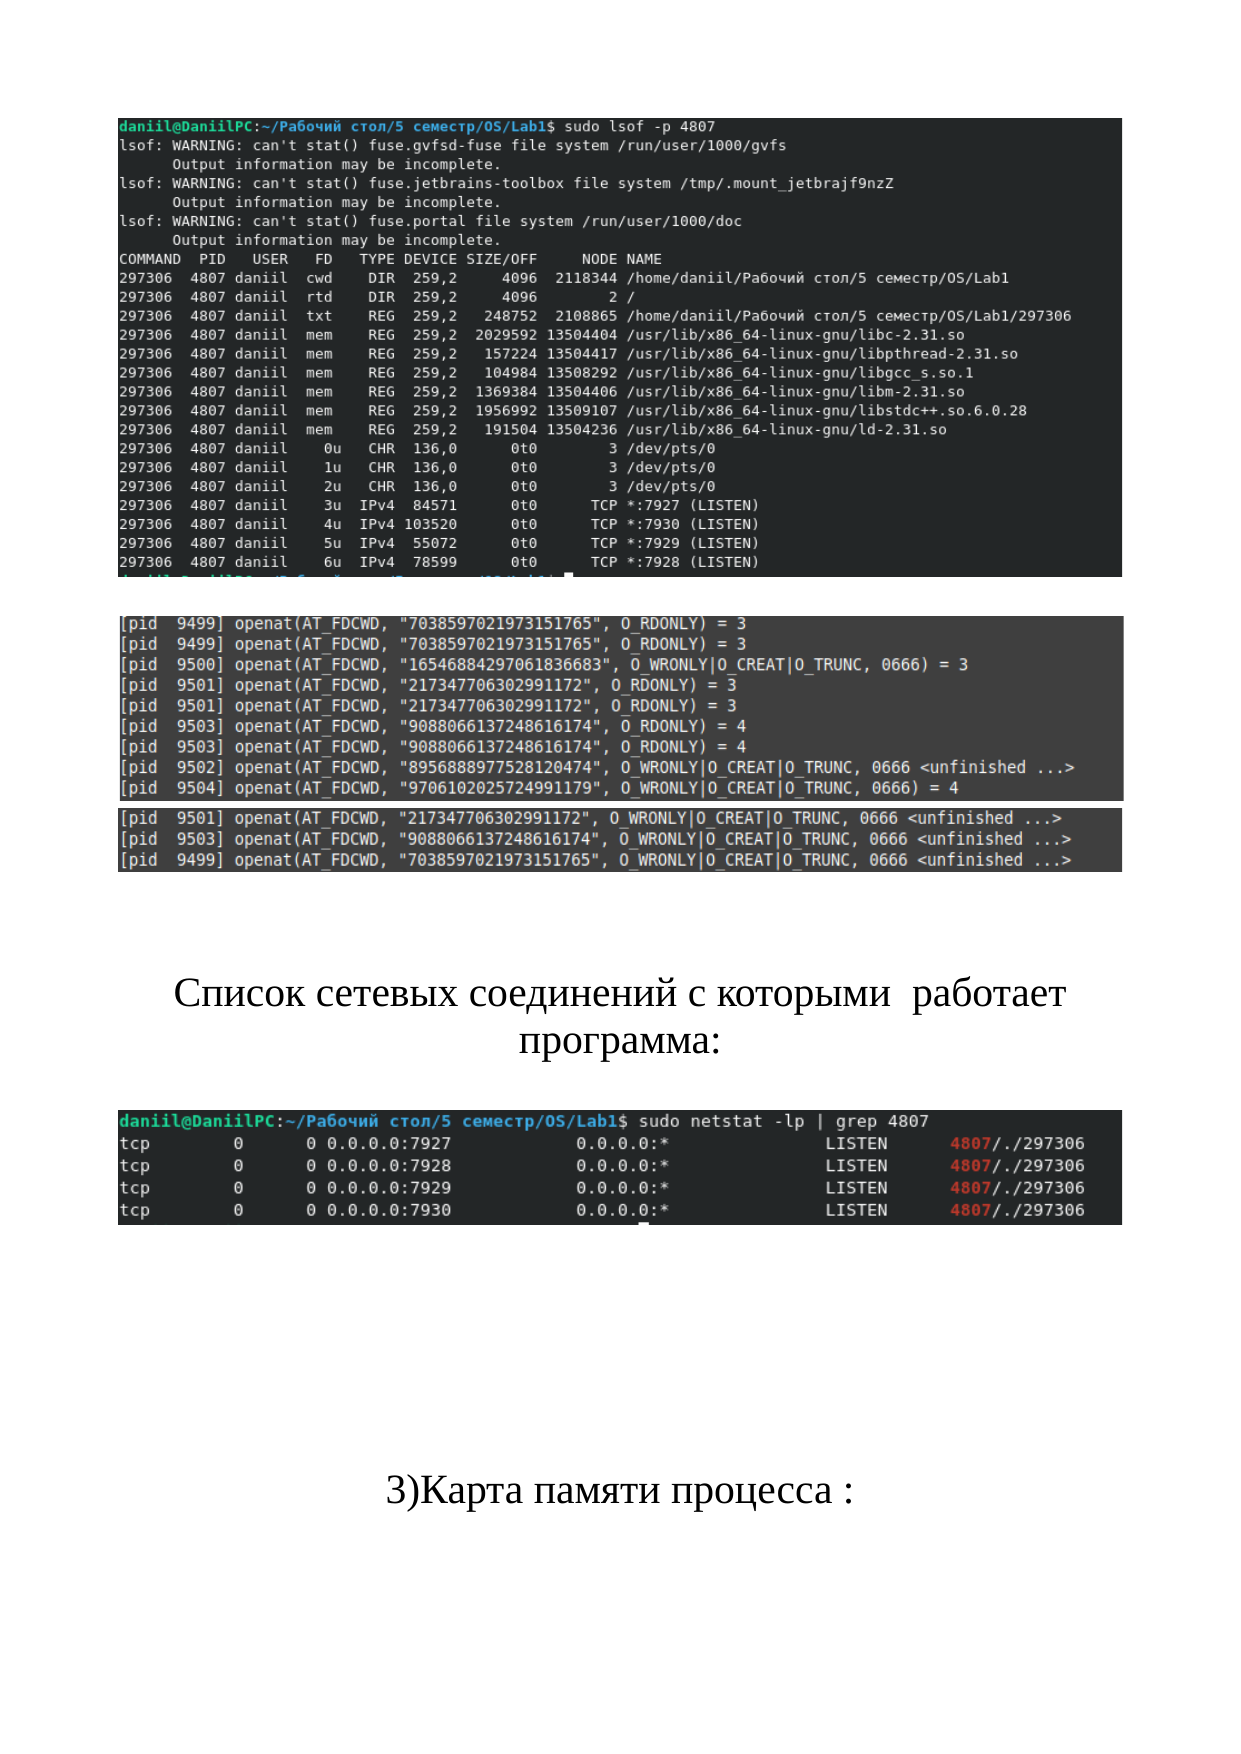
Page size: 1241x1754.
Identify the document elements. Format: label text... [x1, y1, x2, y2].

picture [118, 808, 1123, 872]
text [118, 577, 1122, 808]
picture [119, 616, 1124, 801]
picture [118, 118, 1123, 577]
picture [118, 1110, 1123, 1225]
text 3)Карта памяти процесса : [118, 1464, 1122, 1512]
text Список сетевых соединений с которыми работает программа: [118, 872, 1122, 1063]
